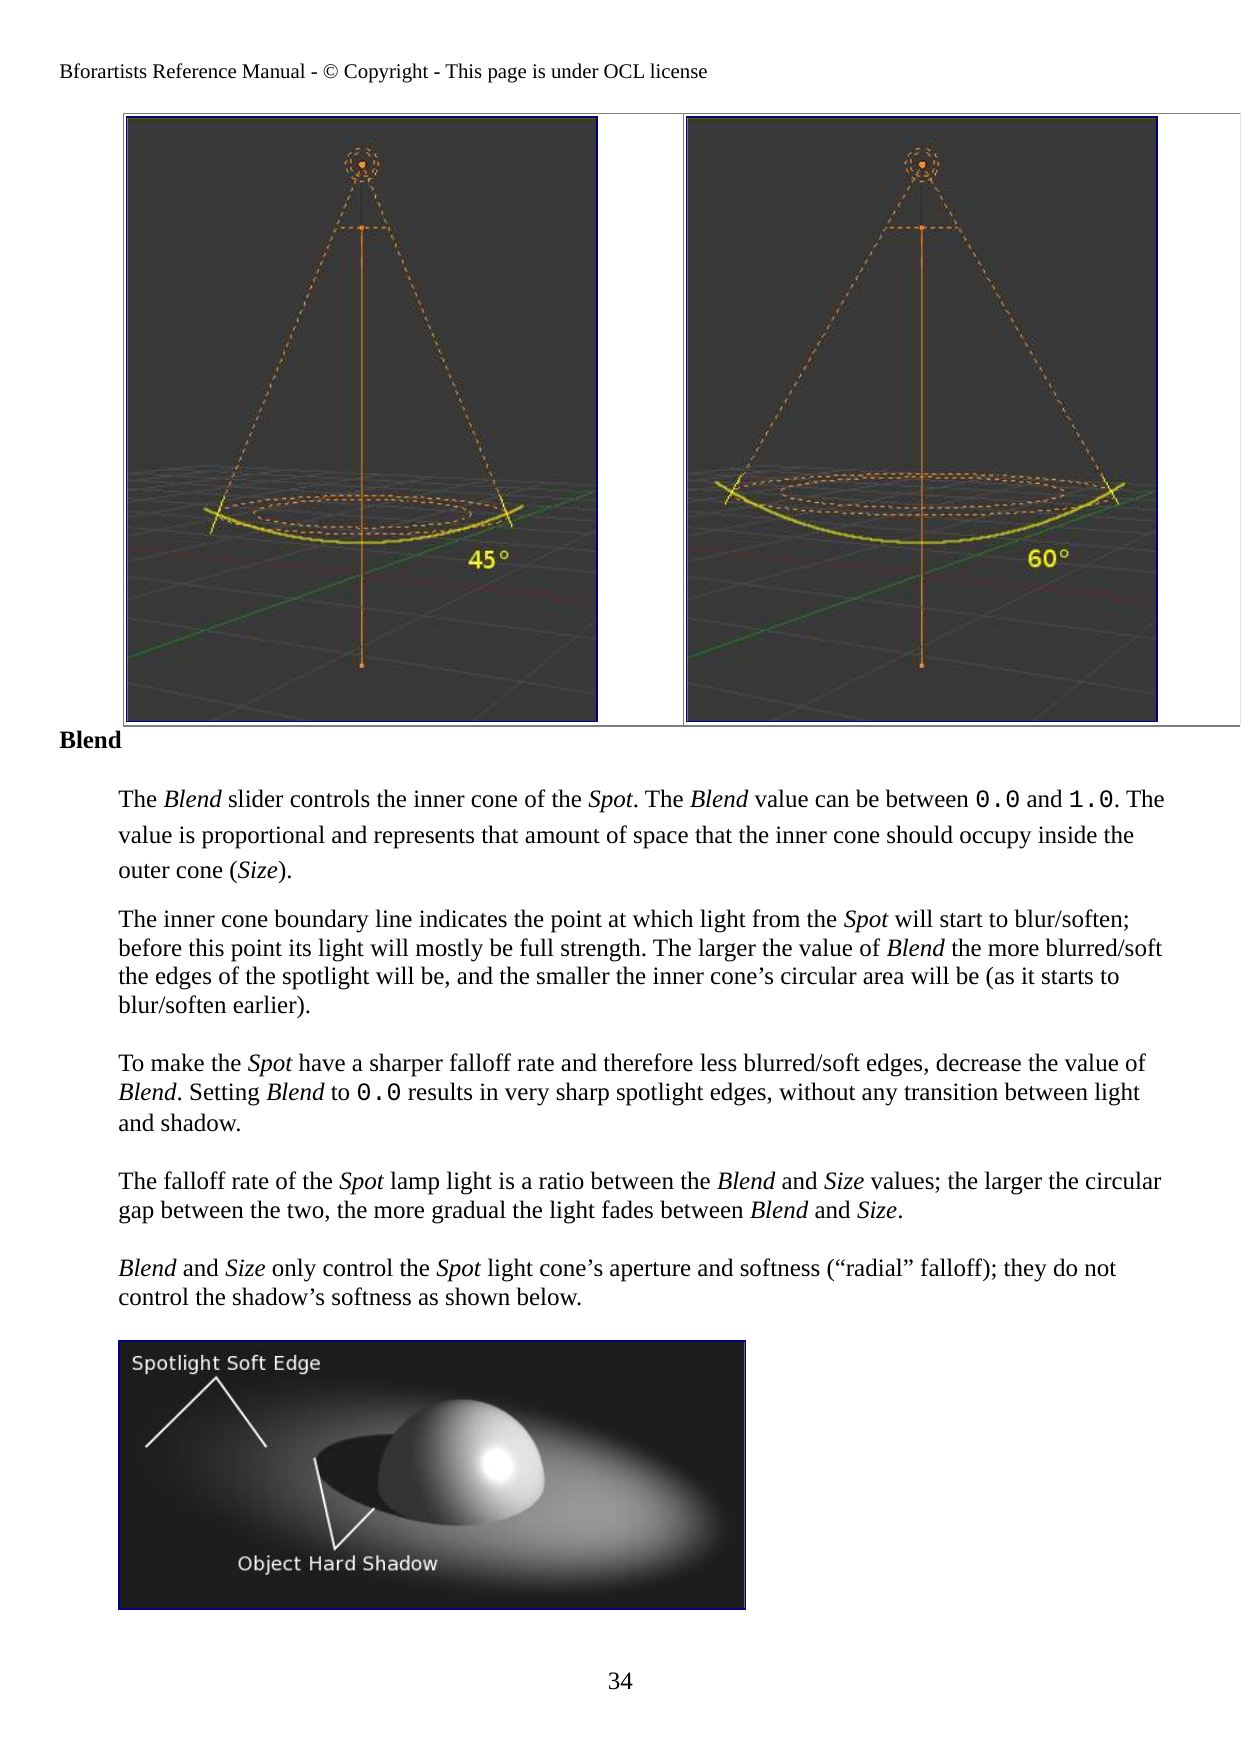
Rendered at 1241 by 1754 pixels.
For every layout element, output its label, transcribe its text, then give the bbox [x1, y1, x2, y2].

list Blend and Size only control the Spot light cone’s aperture and softness (“radial” falloff); they do not control the shadow’s softness as shown below. [118, 1253, 1181, 1311]
list The inner cone boundary line indicates the point at which light from the Spot will start to blur/soften; before this point its light will mostly be full strength. The larger the value of Blend the more blurred/soft the edges of the spotlight will be, and the smaller the inner cone’s circular area will be (as it starts to blur/soften earlier). [118, 904, 1181, 1019]
table_header [124, 114, 683, 725]
text The Blend slider controls the inner cone of the Spot. The Blend value can be between 0.0 and 1.0. The value is proportional and represents that amount of space that the inner cone should occupy inside the outer cone (Size). [118, 784, 1181, 883]
list To make the Spot have a sharper falloff rate and therefore less blurred/soft edges, decrease the value of Blend. Setting Blend to 0.0 results in very sharp spotlight edges, without any transition between light and shadow. [118, 1048, 1181, 1137]
picture [120, 1342, 745, 1608]
picture [687, 118, 1156, 721]
list The falloff rate of the Spot lamp light is a ratio between the Blend and Size values; the larger the circular gap between the two, the more gradual the light fades between Blend and Size. [118, 1166, 1181, 1224]
subtitle Blend [59, 726, 1181, 754]
picture [127, 118, 596, 721]
table_header [684, 114, 1240, 725]
